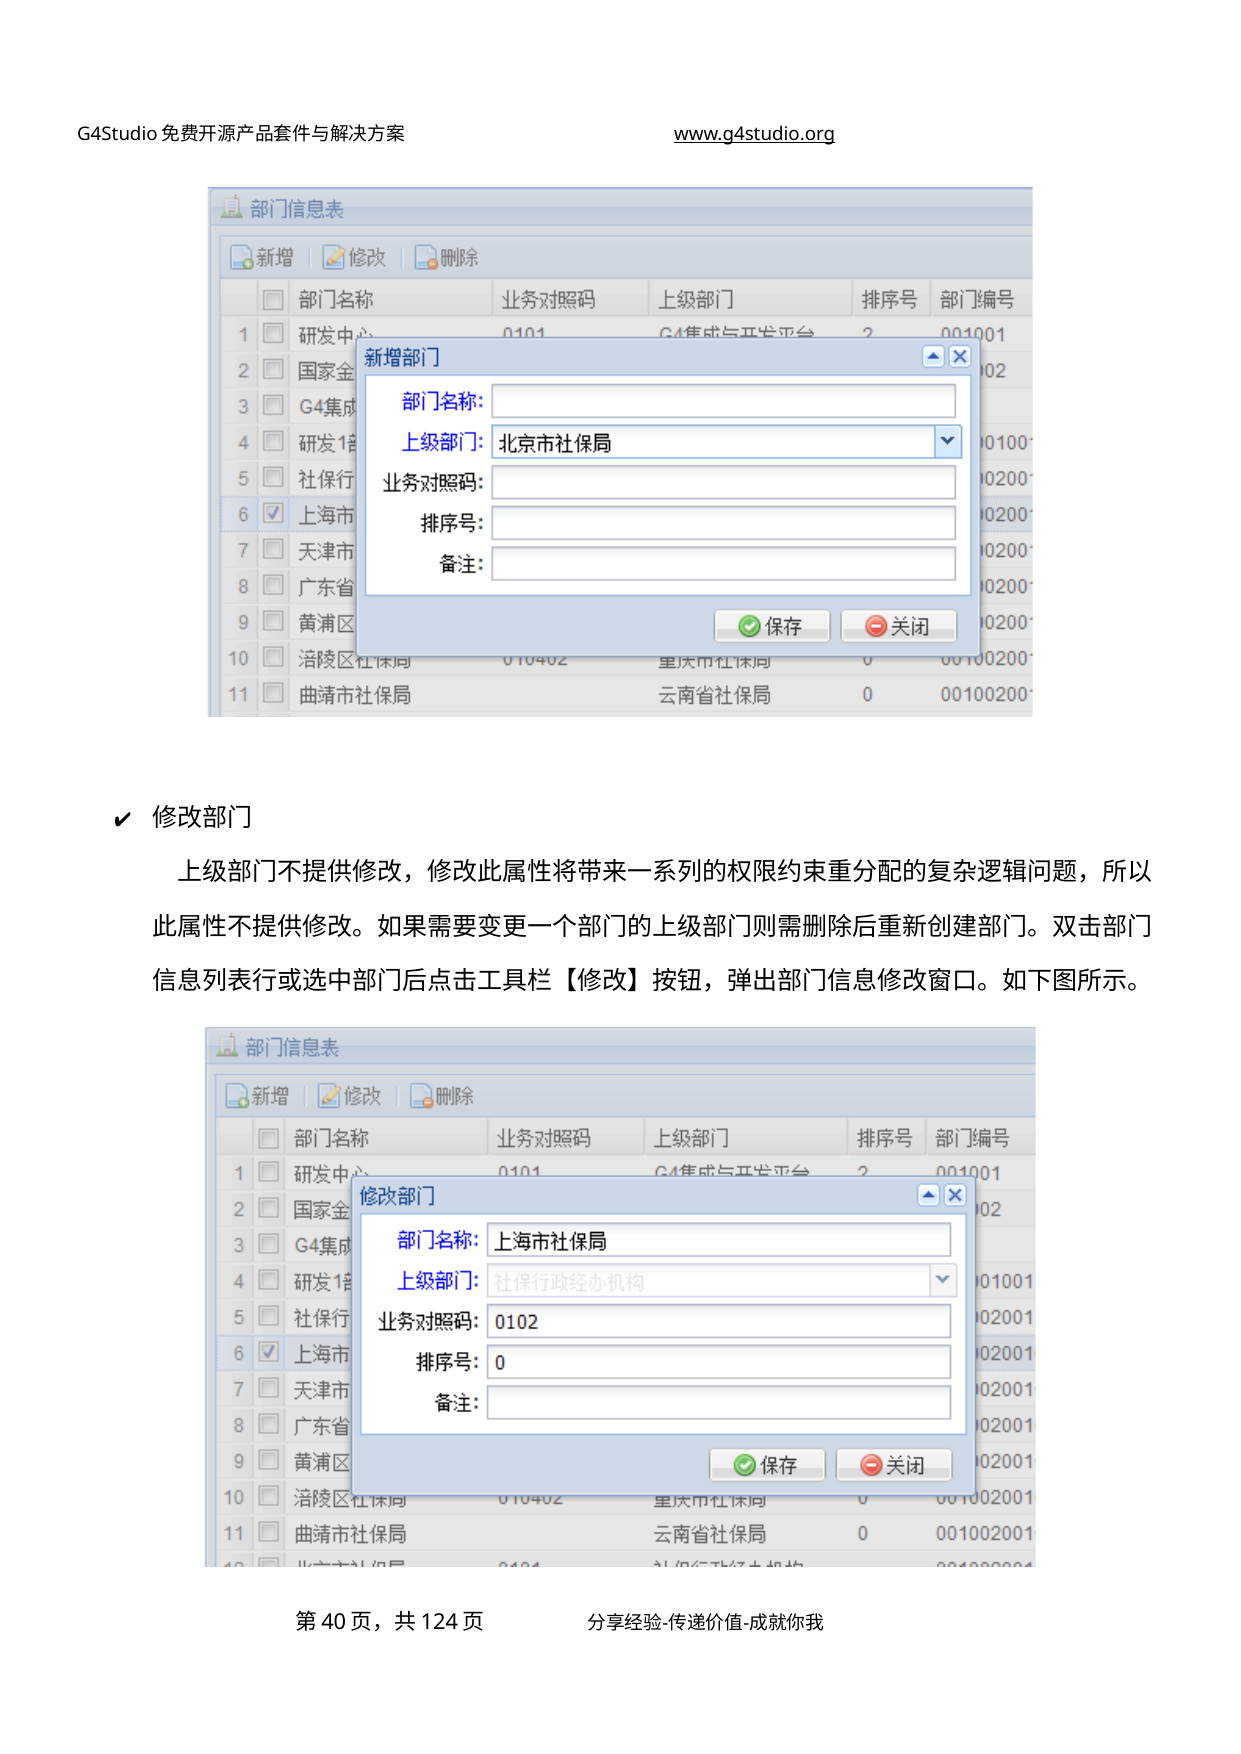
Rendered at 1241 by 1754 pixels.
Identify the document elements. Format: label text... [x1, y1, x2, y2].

picture [204, 1027, 1036, 1567]
list 修改部门 上级部门不提供修改，修改此属性将带来一系列的权限约束重分配的复杂逻辑问题，所以此属性不提供修改。如果需要变更一个部门的上级部门则需删除后重新创建部门。双击部门信息列表行或选中部门后点击工具栏【修改】按钮，弹出部门信息修改窗口。如下图所示。 [114, 797, 1163, 997]
picture [207, 187, 1033, 717]
